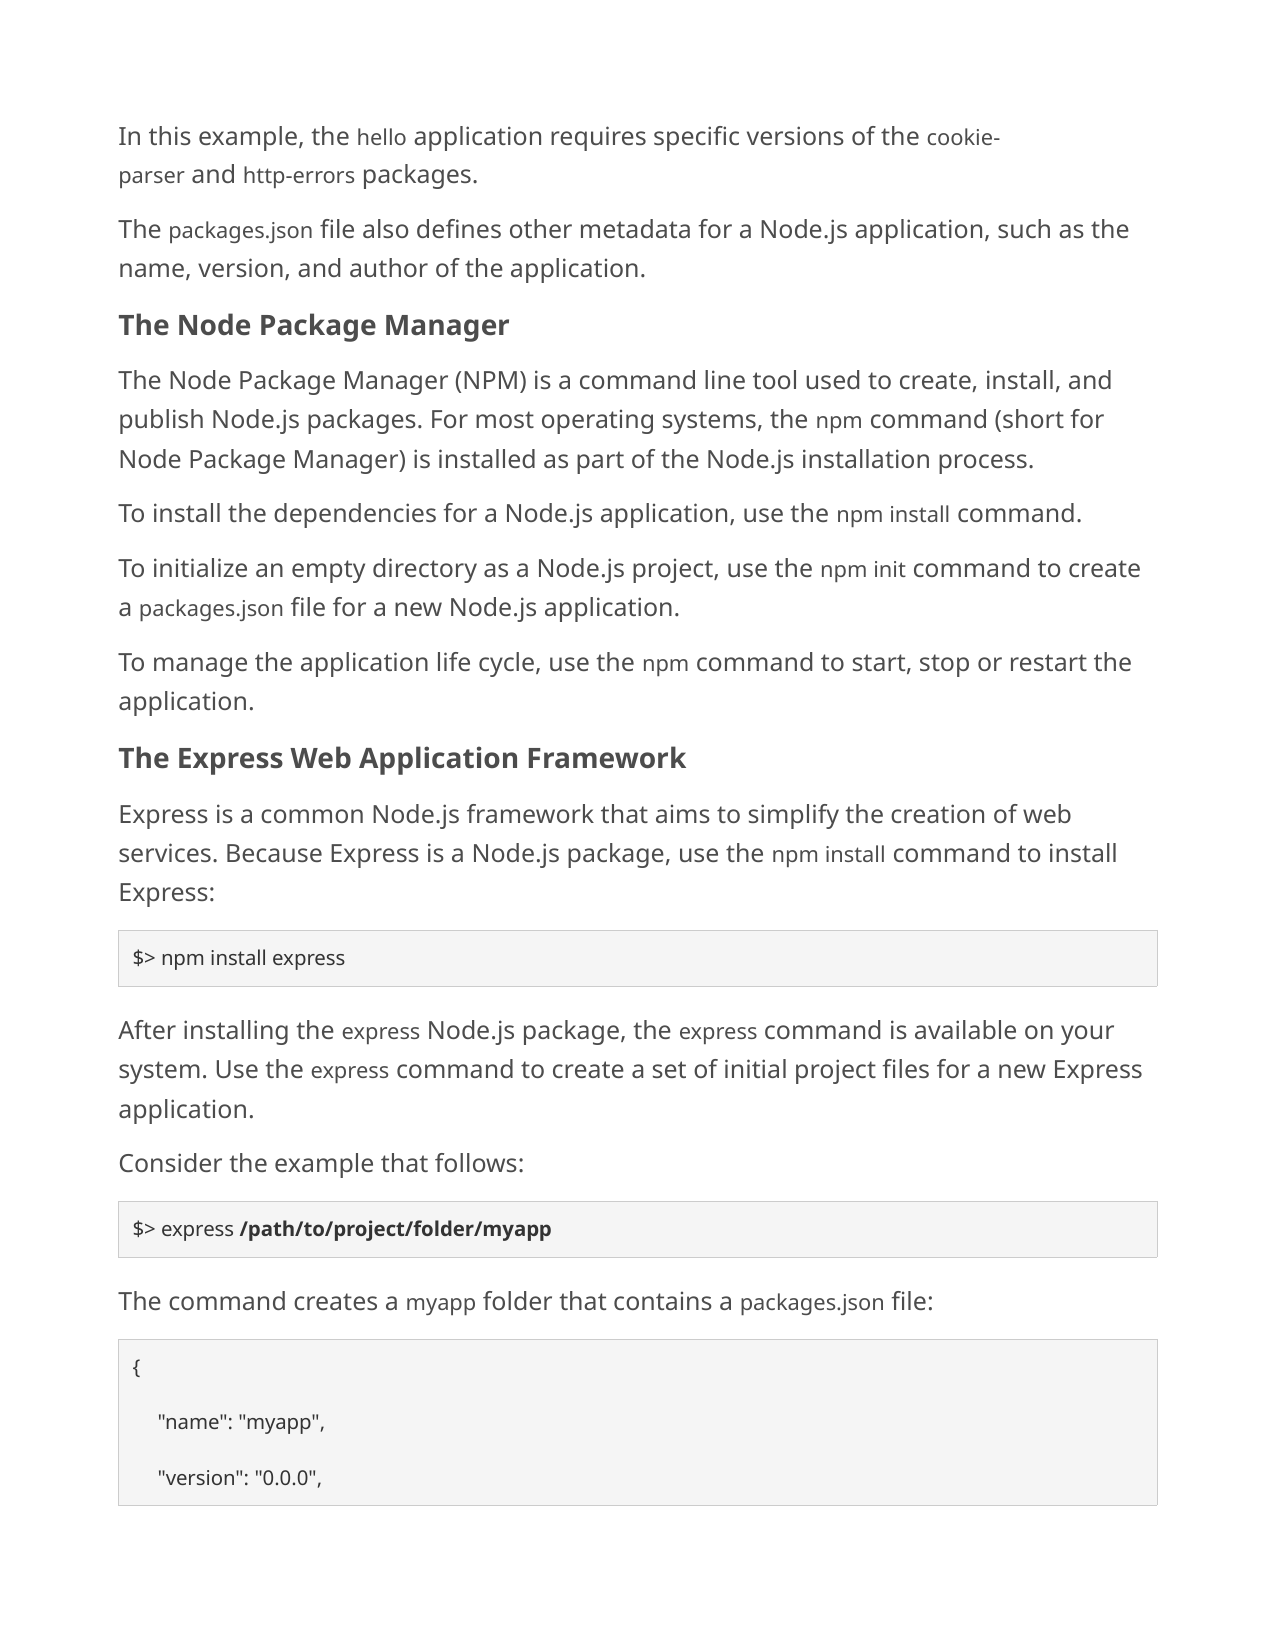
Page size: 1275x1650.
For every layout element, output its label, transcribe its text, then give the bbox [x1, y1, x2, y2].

text Express is a common Node.js framework that aims to simplify the creation of web services. Because Express is a Node.js package, use the npm install command to install Express: [118, 797, 1157, 909]
text $> express /path/to/project/folder/myapp [119, 1202, 1157, 1257]
text The packages.json file also defines other metadata for a Node.js application, such as the name, version, and author of the application. [118, 211, 1157, 284]
text To manage the application life cycle, use the npm command to start, stop or restart the application. [118, 645, 1157, 718]
subtitle The Express Web Application Framework [118, 739, 1157, 777]
text "version": "0.0.0", [119, 1449, 1157, 1505]
text $> npm install express [119, 931, 1157, 986]
text To install the dependencies for a Node.js application, use the npm install command. [118, 496, 1157, 530]
text To initialize an empty directory as a Node.js project, use the npm init command to create a packages.json file for a new Node.js application. [118, 551, 1157, 624]
text { [119, 1340, 1157, 1381]
text After installing the express Node.js package, the express command is available on your system. Use the express command to create a set of initial project files for a new Express application. [118, 1013, 1157, 1125]
text The command creates a myapp folder that contains a packages.json file: [118, 1284, 1157, 1318]
text In this example, the hello application requires specific versions of the cookie-parser and http-errors packages. [118, 118, 1157, 191]
text The Node Package Manager (NPM) is a command line tool used to create, install, and publish Node.js packages. For most operating systems, the npm command (short for Node Package Manager) is installed as part of the Node.js installation process. [118, 363, 1157, 475]
subtitle The Node Package Manager [118, 305, 1157, 344]
text Consider the example that follows: [118, 1146, 1157, 1180]
text "name": "myapp", [119, 1394, 1157, 1436]
